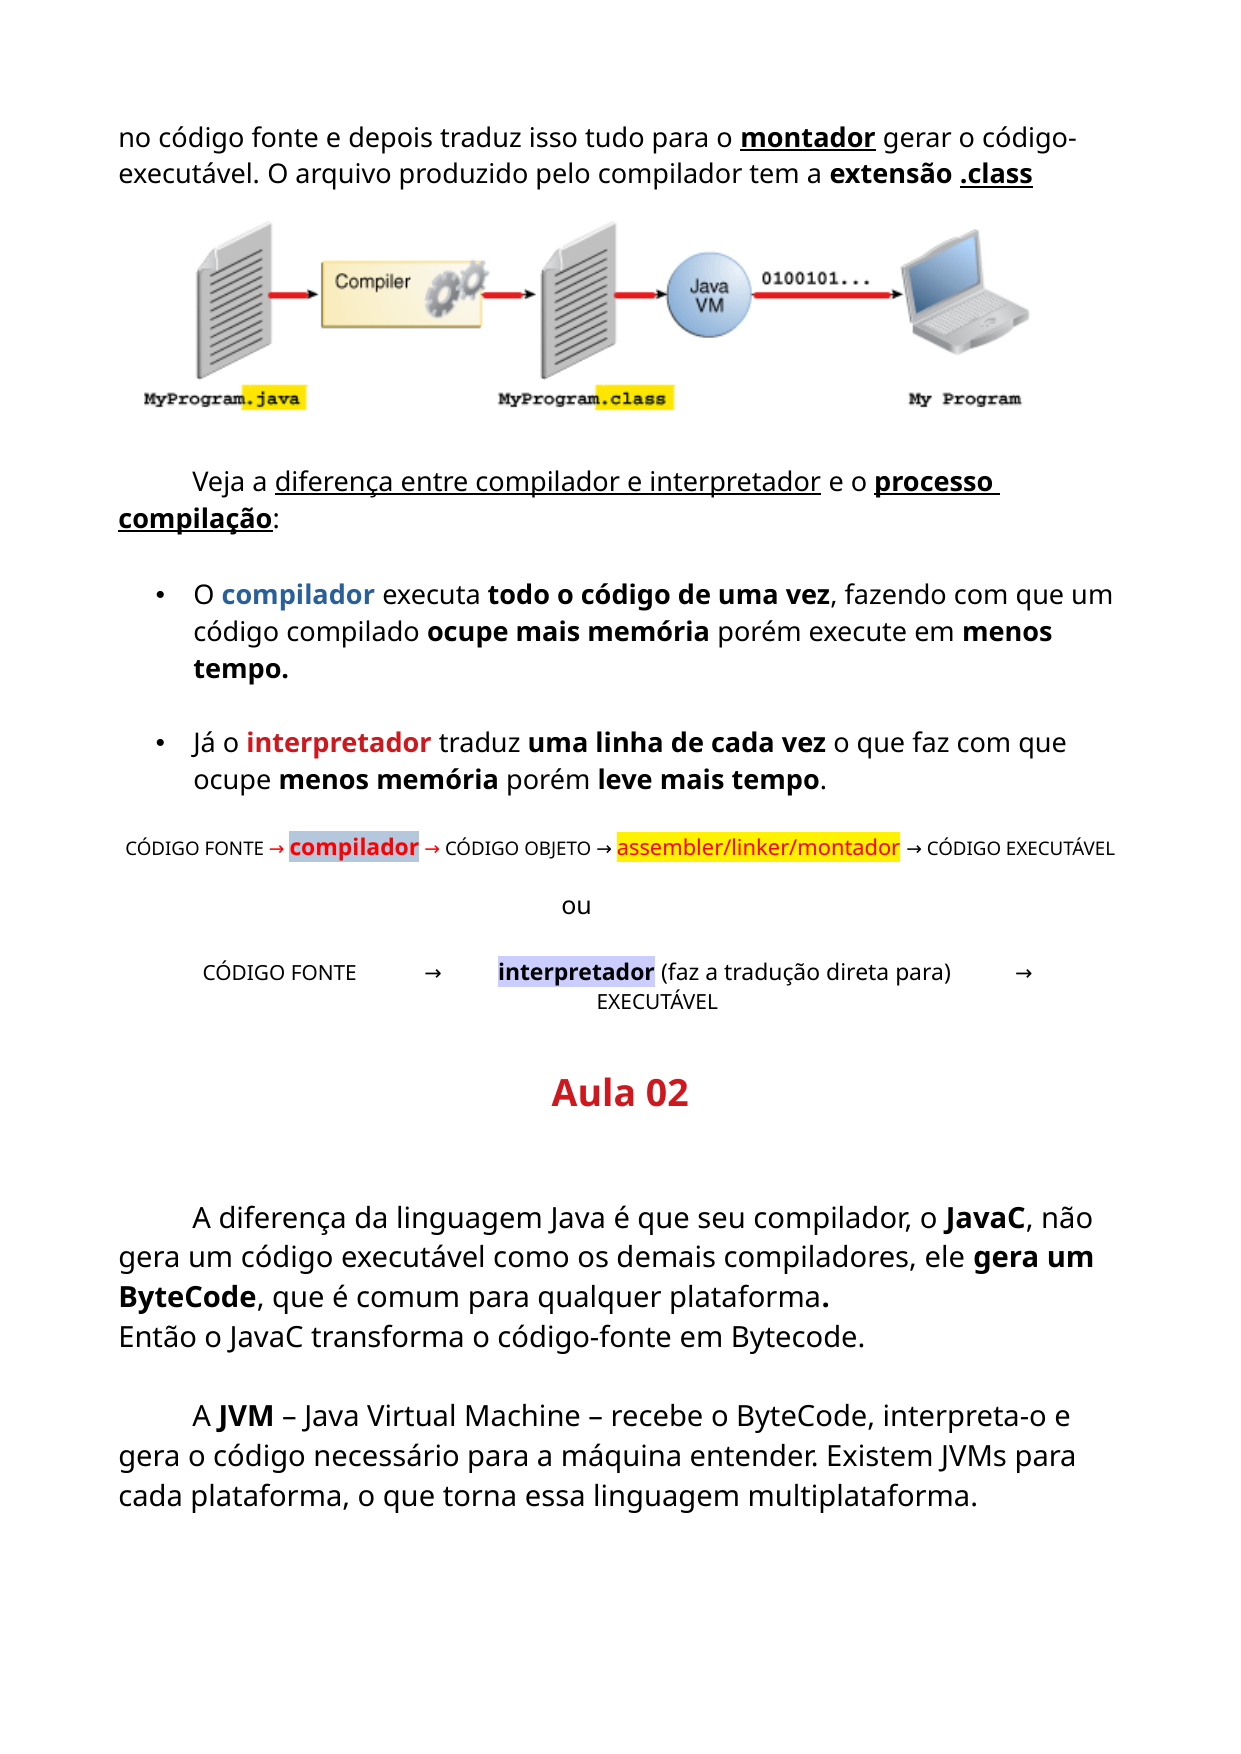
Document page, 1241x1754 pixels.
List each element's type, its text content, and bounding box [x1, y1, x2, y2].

text Então o JavaC transforma o código-fonte em Bytecode. [118, 1316, 1122, 1356]
text ou [118, 888, 1122, 956]
picture [118, 206, 1053, 426]
text A diferença da linguagem Java é que seu compilador, o JavaC, não gera um código executável como os demais compiladores, ele gera um ByteCode, que é comum para qualquer plataforma. [118, 1197, 1122, 1316]
text Aula 02 [118, 1067, 1122, 1118]
text no código fonte e depois traduz isso tudo para o montador gerar o código-executável. O arquivo produzido pelo compilador tem a extensão .class [118, 118, 1122, 192]
list O compilador executa todo o código de uma vez, fazendo com que um código compilado ocupe mais memória porém execute em menos tempo. [156, 576, 1122, 723]
text CÓDIGO FONTE → compilador → CÓDIGO OBJETO → assembler/linker/montador → CÓDIGO EXECUTÁVEL [118, 831, 1122, 862]
list Já o interpretador traduz uma linha de cada vez o que faz com que ocupe menos memória porém leve mais tempo. [156, 723, 1122, 797]
text Veja a diferença entre compilador e interpretador e o processo compilação: [118, 462, 1122, 576]
text A JVM – Java Virtual Machine – recebe o ByteCode, interpreta-o e gera o código necessário para a máquina entender. Existem JVMs para cada plataforma, o que torna essa linguagem multiplataforma. [118, 1396, 1122, 1514]
text CÓDIGO FONTE → interpretador (faz a tradução direta para) → EXECUTÁVEL [118, 956, 1122, 1016]
